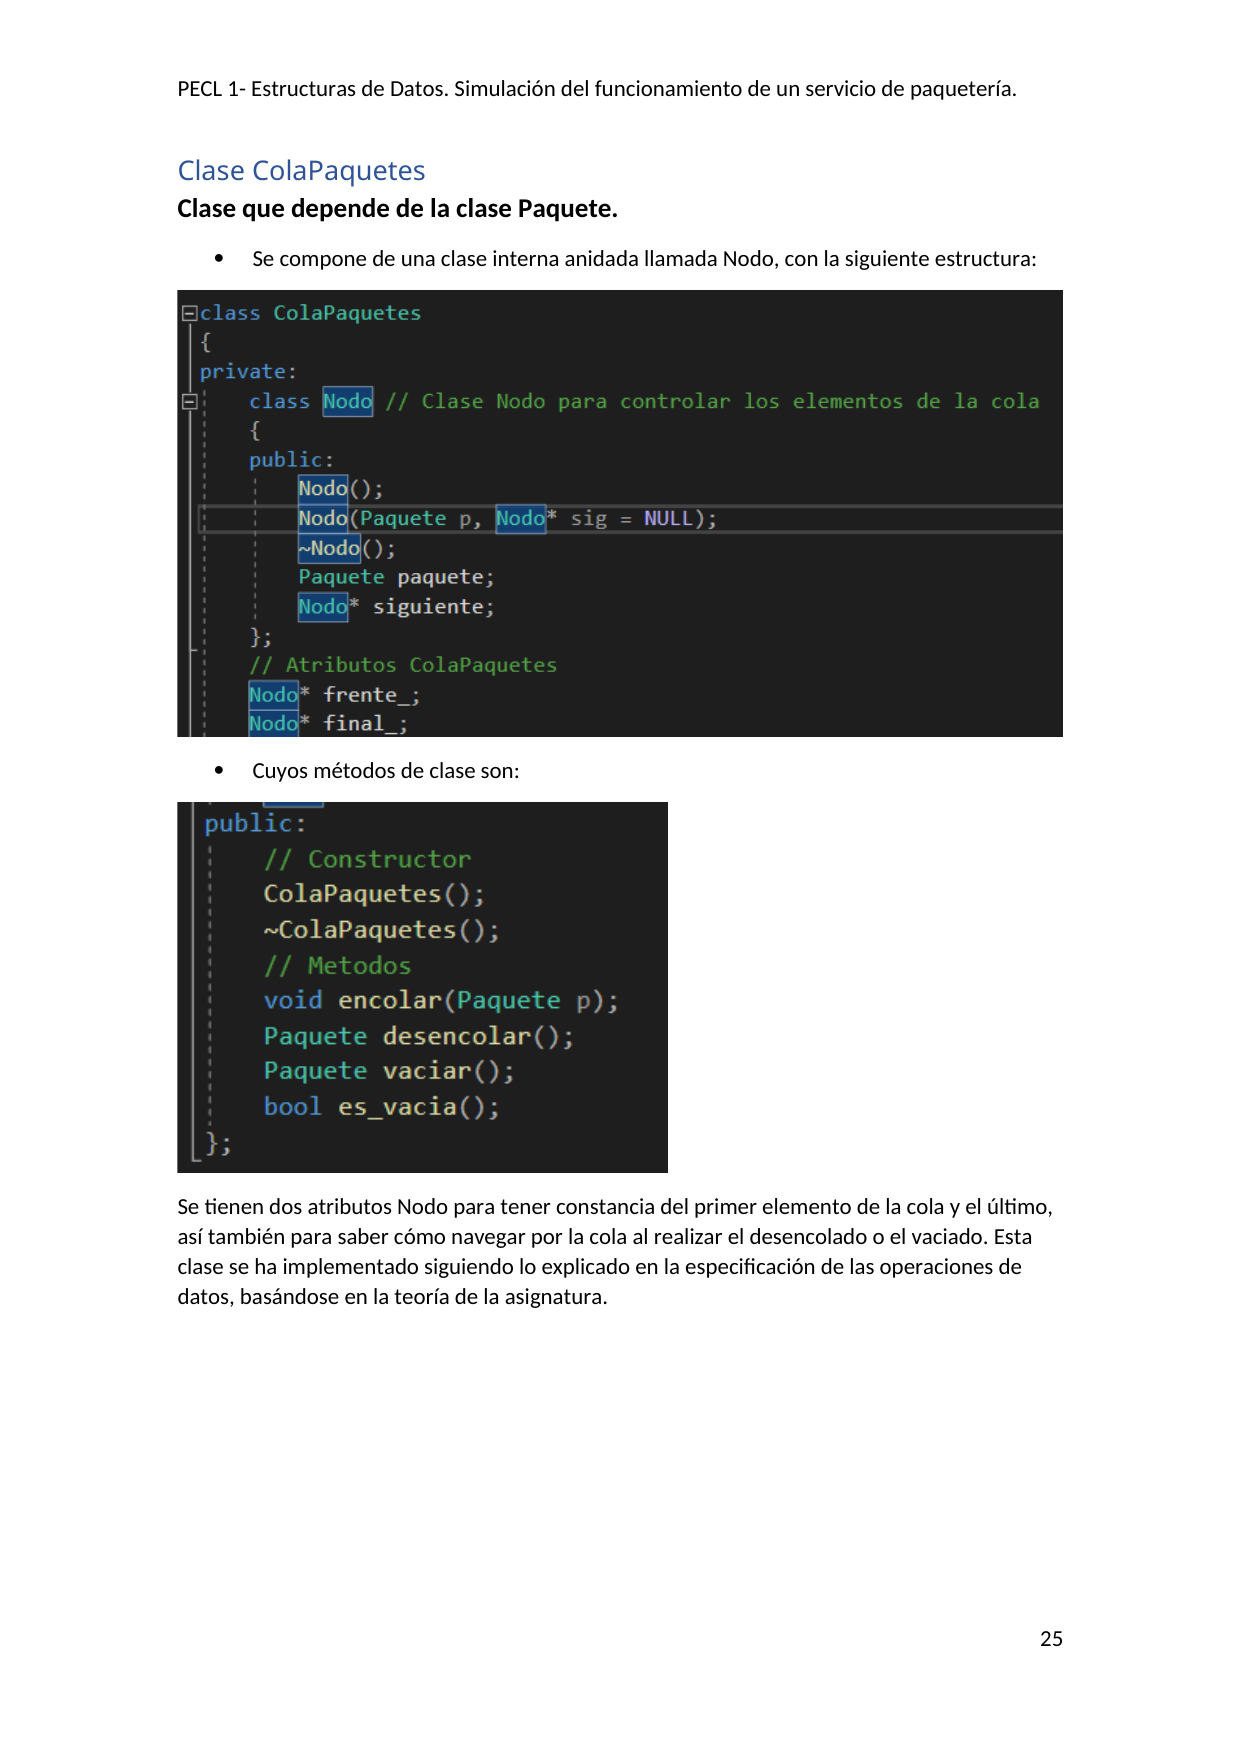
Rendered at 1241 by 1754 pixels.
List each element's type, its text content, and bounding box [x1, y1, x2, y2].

text Se tienen dos atributos Nodo para tener constancia del primer elemento de la cola y el último, así también para saber cómo navegar por la cola al realizar el desencolado o el vaciado. Esta clase se ha implementado siguiendo lo explicado en la especificación de las operaciones de datos, basándose en la teoría de la asignatura. [177, 1192, 1063, 1311]
subtitle Clase ColaPaquetes [177, 152, 1063, 189]
list Se compone de una clase interna anidada llamada Nodo, con la siguiente estructura: [215, 244, 1063, 272]
picture [177, 802, 668, 1173]
text Clase que depende de la clase Paquete. [177, 192, 1063, 224]
list Cuyos métodos de clase son: [215, 756, 1063, 784]
picture [177, 290, 1063, 737]
